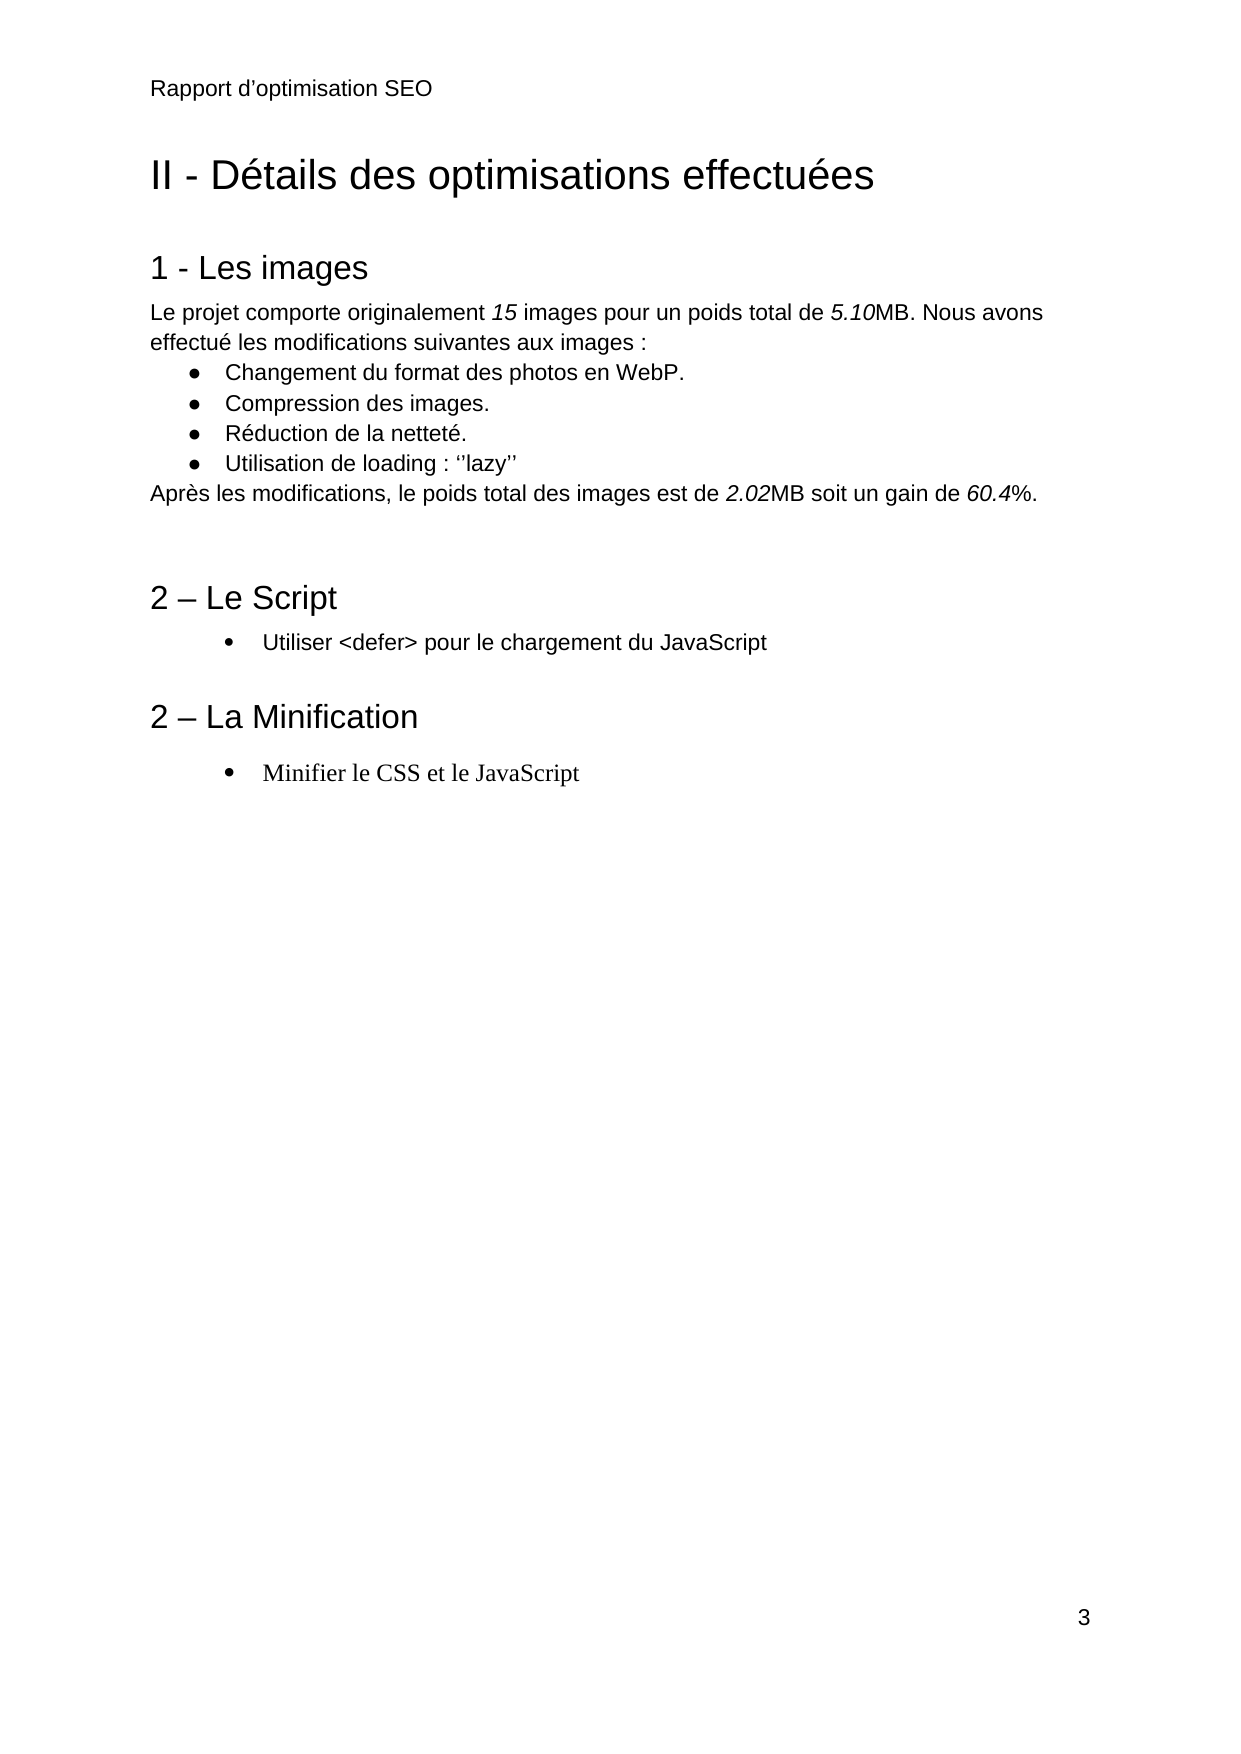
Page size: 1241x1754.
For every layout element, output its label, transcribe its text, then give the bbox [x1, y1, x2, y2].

list Changement du format des photos en WebP. [187, 359, 1090, 386]
subtitle II - Détails des optimisations effectuées [150, 150, 1090, 198]
list Compression des images. [187, 389, 1090, 416]
list Minifier le CSS et le JavaScript [225, 758, 1090, 787]
list Utilisation de loading : ‘’lazy’’ [187, 450, 1090, 476]
subtitle 1 - Les images [150, 248, 1090, 286]
subtitle 2 – Le Script [150, 578, 1090, 616]
list Réduction de la netteté. [187, 420, 1090, 446]
subtitle 2 – La Minification [150, 697, 1090, 735]
text Après les modifications, le poids total des images est de 2.02MB soit un gain de 60.4%. [150, 480, 1090, 506]
text Le projet comporte originalement 15 images pour un poids total de 5.10MB. Nous avons effectué les modifications suivantes aux images : [150, 299, 1090, 355]
list Utiliser <defer> pour le chargement du JavaScript [225, 629, 1090, 655]
